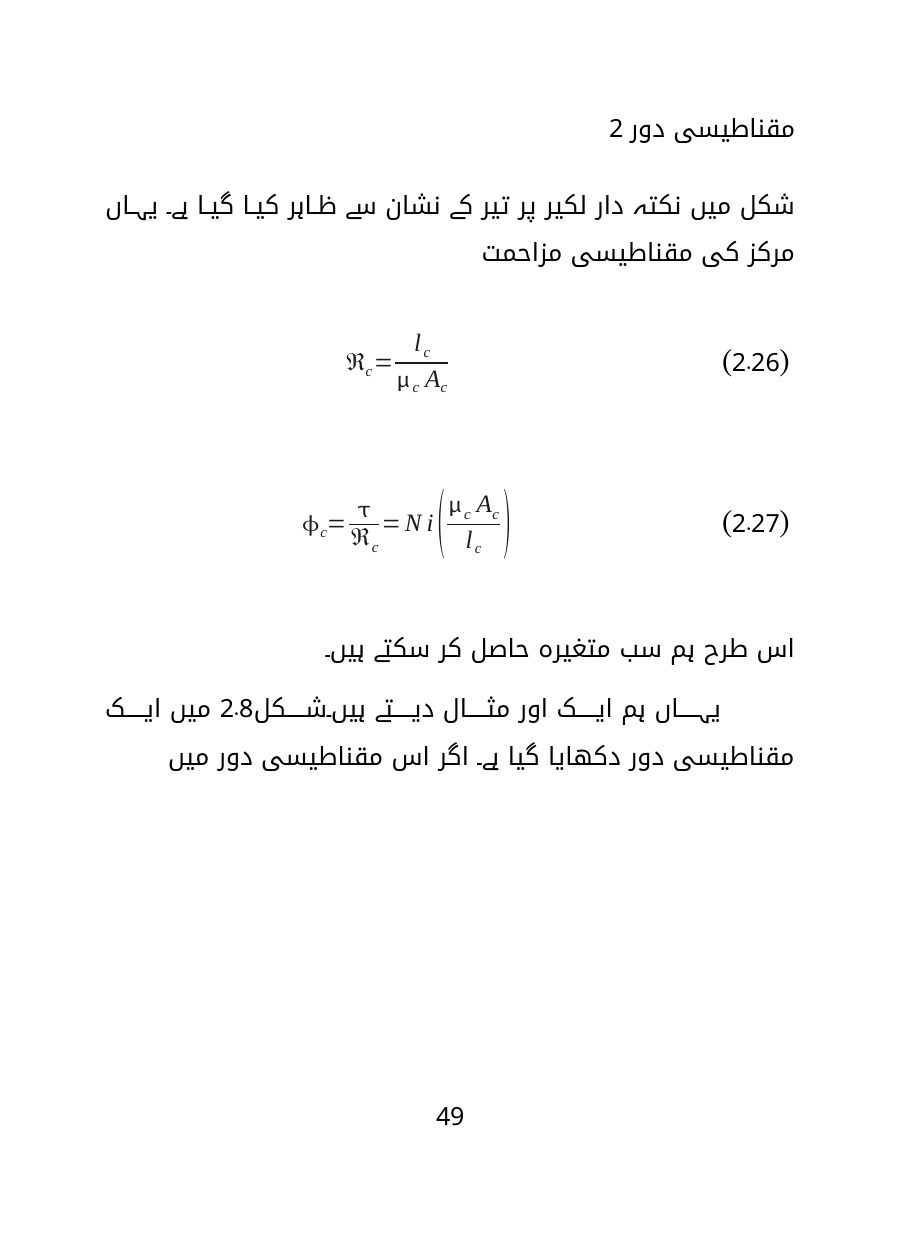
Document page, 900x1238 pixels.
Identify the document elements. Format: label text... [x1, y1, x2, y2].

text لہٰذا مرکز میں مقناطیسی رو کا بہاو گھڑی کے سمت میں ہے۔ یہ شکل میں نکتہ دار لکیر پر تیر کے نشان سے ظاہر کیا گیا ہے۔ یہاں مرکز کی مقناطیسی مزاحمت [105, 182, 795, 277]
text اس طرح ہم سب متغیرہ حاصل کر سکتے ہیں۔ [105, 626, 795, 673]
table_header [105, 482, 699, 579]
table_header [105, 324, 681, 414]
table_header (2.26) [681, 324, 795, 414]
table_header (2.27) [699, 482, 795, 579]
text یہاں ہم ایک اور مثال دیتے ہیں۔شکل2.8 میں ایک مقناطیسی دور دکھایا گیا ہے۔ اگر اس مقناطیسی دور میں [105, 686, 795, 780]
